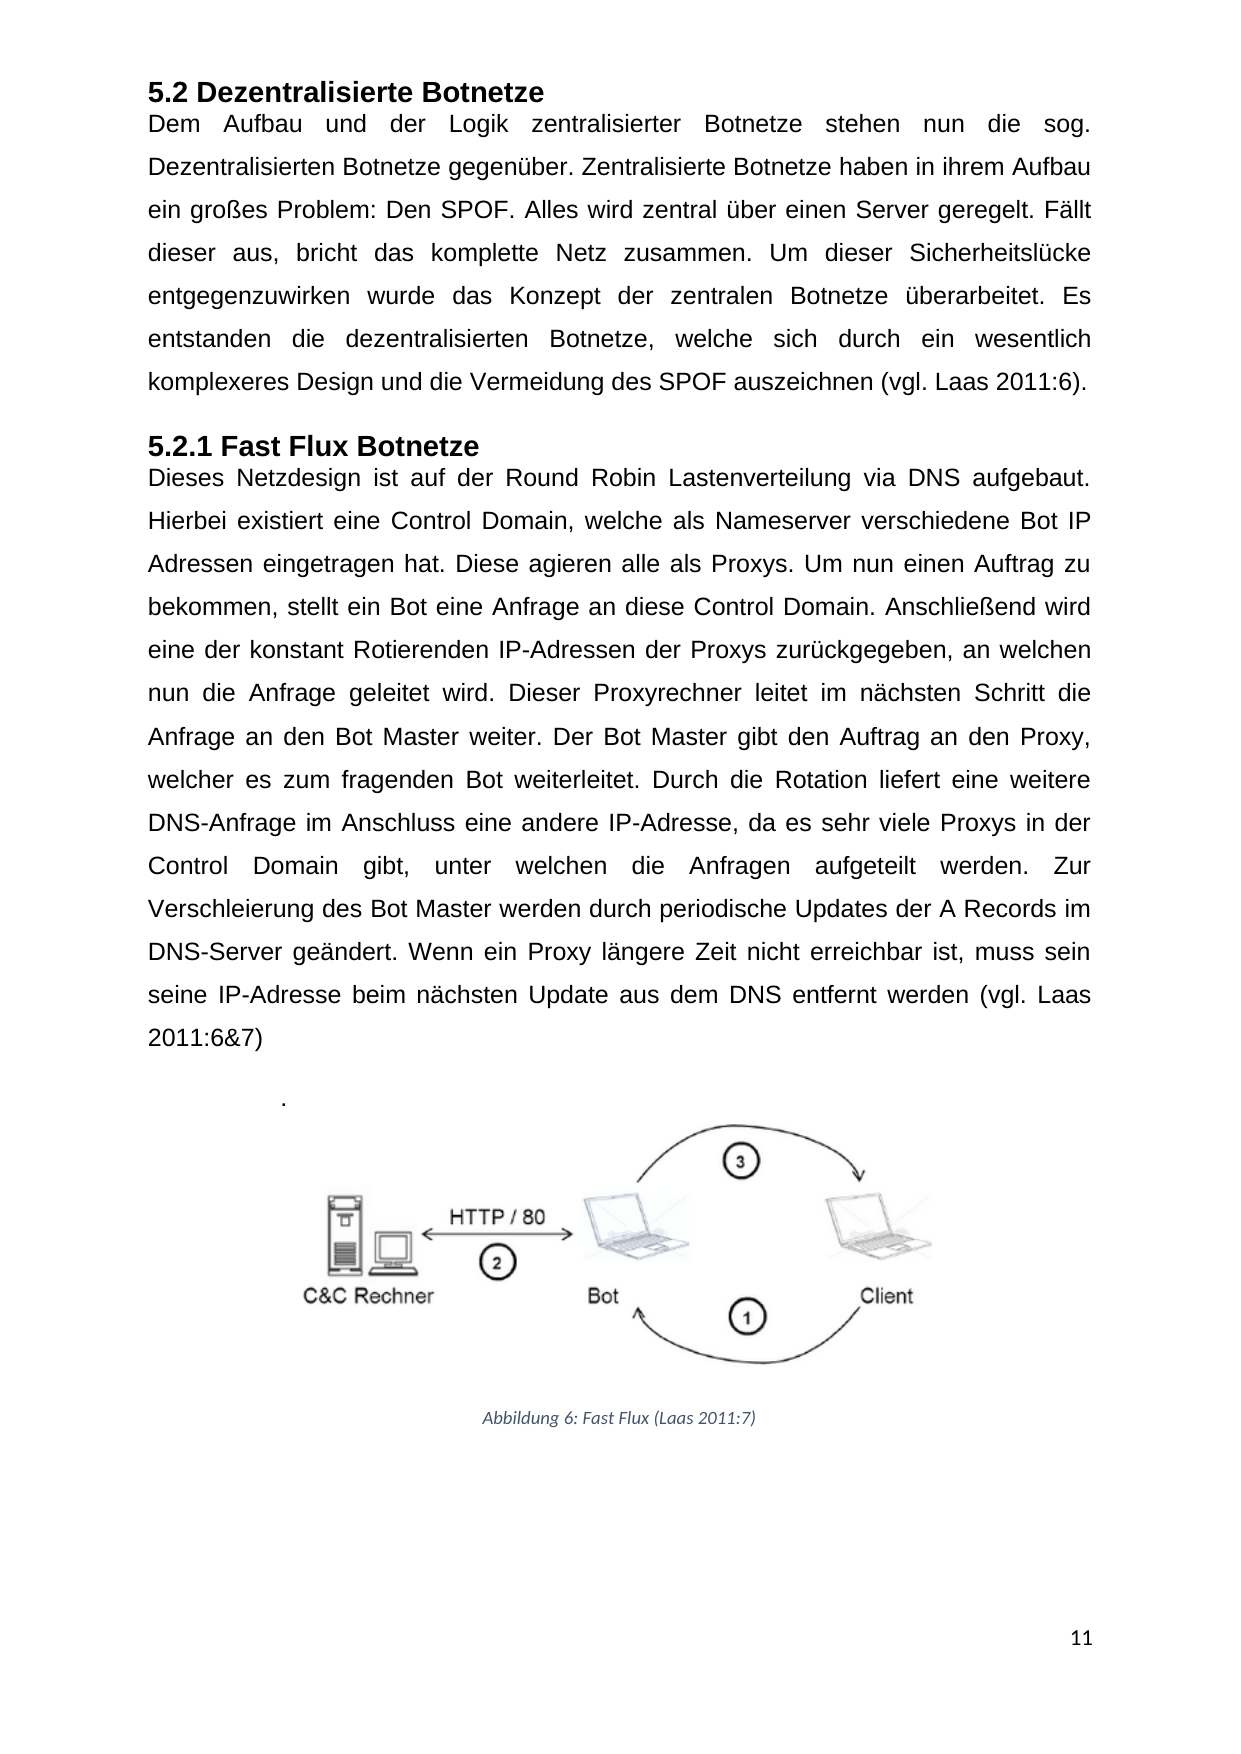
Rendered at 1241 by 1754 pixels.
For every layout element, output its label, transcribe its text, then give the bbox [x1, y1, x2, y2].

text Dem Aufbau und der Logik zentralisierter Botnetze stehen nun die sog. Dezentralisierten Botnetze gegenüber. Zentralisierte Botnetze haben in ihrem Aufbau ein großes Problem: Den SPOF. Alles wird zentral über einen Server geregelt. Fällt dieser aus, bricht das komplette Netz zusammen. Um dieser Sicherheitslücke entgegenzuwirken wurde das Konzept der zentralen Botnetze überarbeitet. Es entstanden die dezentralisierten Botnetze, welche sich durch ein wesentlich komplexeres Design und die Vermeidung des SPOF auszeichnen (vgl. Laas 2011:6). [148, 108, 1093, 396]
text . [148, 1083, 1093, 1375]
subtitle 5.2 Dezentralisierte Botnetze [148, 75, 1093, 108]
text Dieses Netzdesign ist auf der Round Robin Lastenverteilung via DNS aufgebaut. Hierbei existiert eine Control Domain, welche als Nameserver verschiedene Bot IP Adressen eingetragen hat. Diese agieren alle als Proxys. Um nun einen Auftrag zu bekommen, stellt ein Bot eine Anfrage an diese Control Domain. Anschließend wird eine der konstant Rotierenden IP-Adressen der Proxys zurückgegeben, an welchen nun die Anfrage geleitet wird. Dieser Proxyrechner leitet im nächsten Schritt die Anfrage an den Bot Master weiter. Der Bot Master gibt den Auftrag an den Proxy, welcher es zum fragenden Bot weiterleitet. Durch die Rotation liefert eine weitere DNS-Anfrage im Anschluss eine andere IP-Adresse, da es sehr viele Proxys in der Control Domain gibt, unter welchen die Anfragen aufgeteilt werden. Zur Verschleierung des Bot Master werden durch periodische Updates der A Records im DNS-Server geändert. Wenn ein Proxy längere Zeit nicht erreichbar ist, muss sein seine IP-Adresse beim nächsten Update aus dem DNS entfernt werden (vgl. Laas 2011:6&7) [148, 463, 1093, 1052]
text Abbildung 6: Fast Flux (Laas 2011:7) [148, 1406, 1093, 1429]
subtitle 5.2.1 Fast Flux Botnetze [148, 429, 1093, 463]
